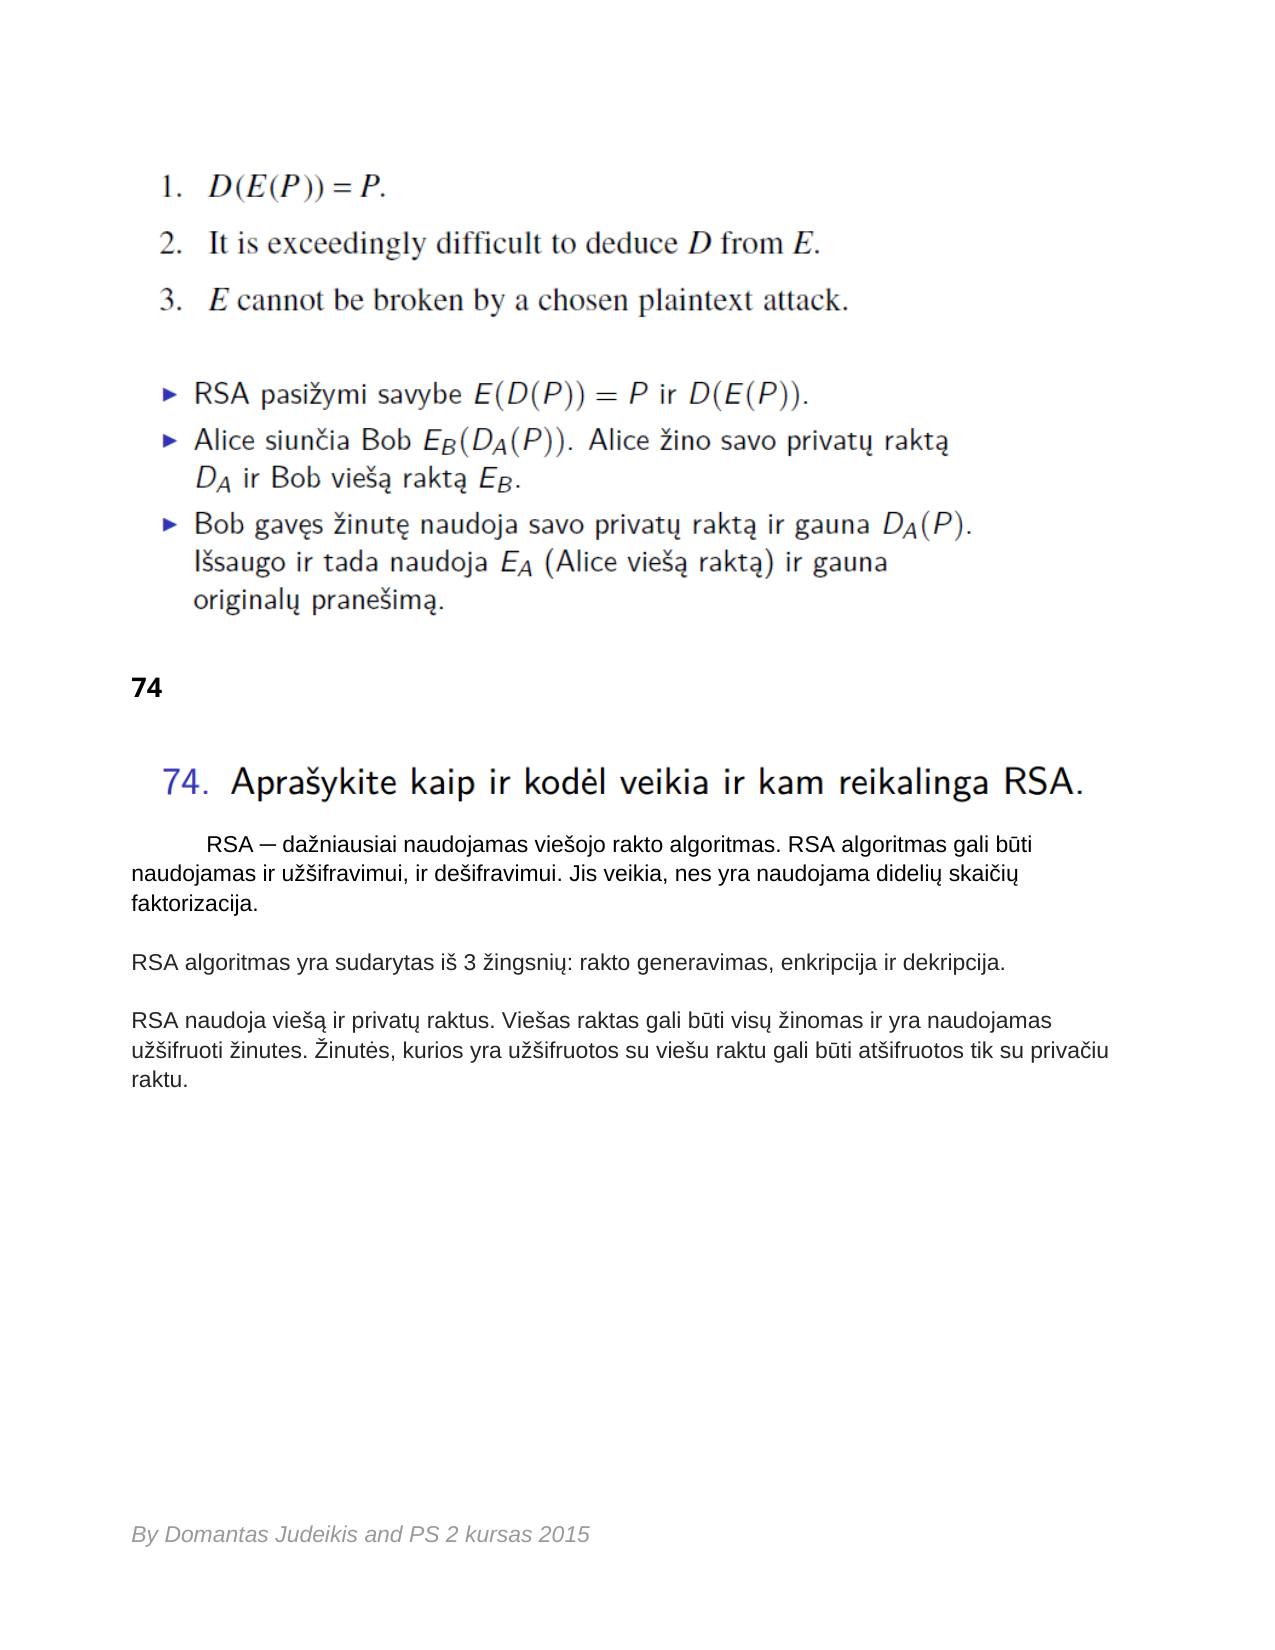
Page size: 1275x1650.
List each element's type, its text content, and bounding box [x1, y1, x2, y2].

picture [150, 758, 1125, 813]
subtitle 74 [131, 668, 1144, 705]
text RSA naudoja viešą ir privatų raktus. Viešas raktas gali būti visų žinomas ir yra naudojamas užšifruoti žinutes. Žinutės, kurios yra užšifruotos su viešu raktu gali būti atšifruotos tik su privačiu raktu. [131, 1008, 1144, 1092]
text RSA algoritmas yra sudarytas iš 3 žingsnių: rakto generavimas, enkripcija ir dekripcija. [131, 949, 1144, 975]
text RSA ─ dažniausiai naudojamas viešojo rakto algoritmas. RSA algoritmas gali būti naudojamas ir užšifravimui, ir dešifravimui. Jis veikia, nes yra naudojama didelių skaičių faktorizacija. [131, 832, 1144, 916]
picture [150, 365, 979, 625]
picture [150, 168, 861, 325]
